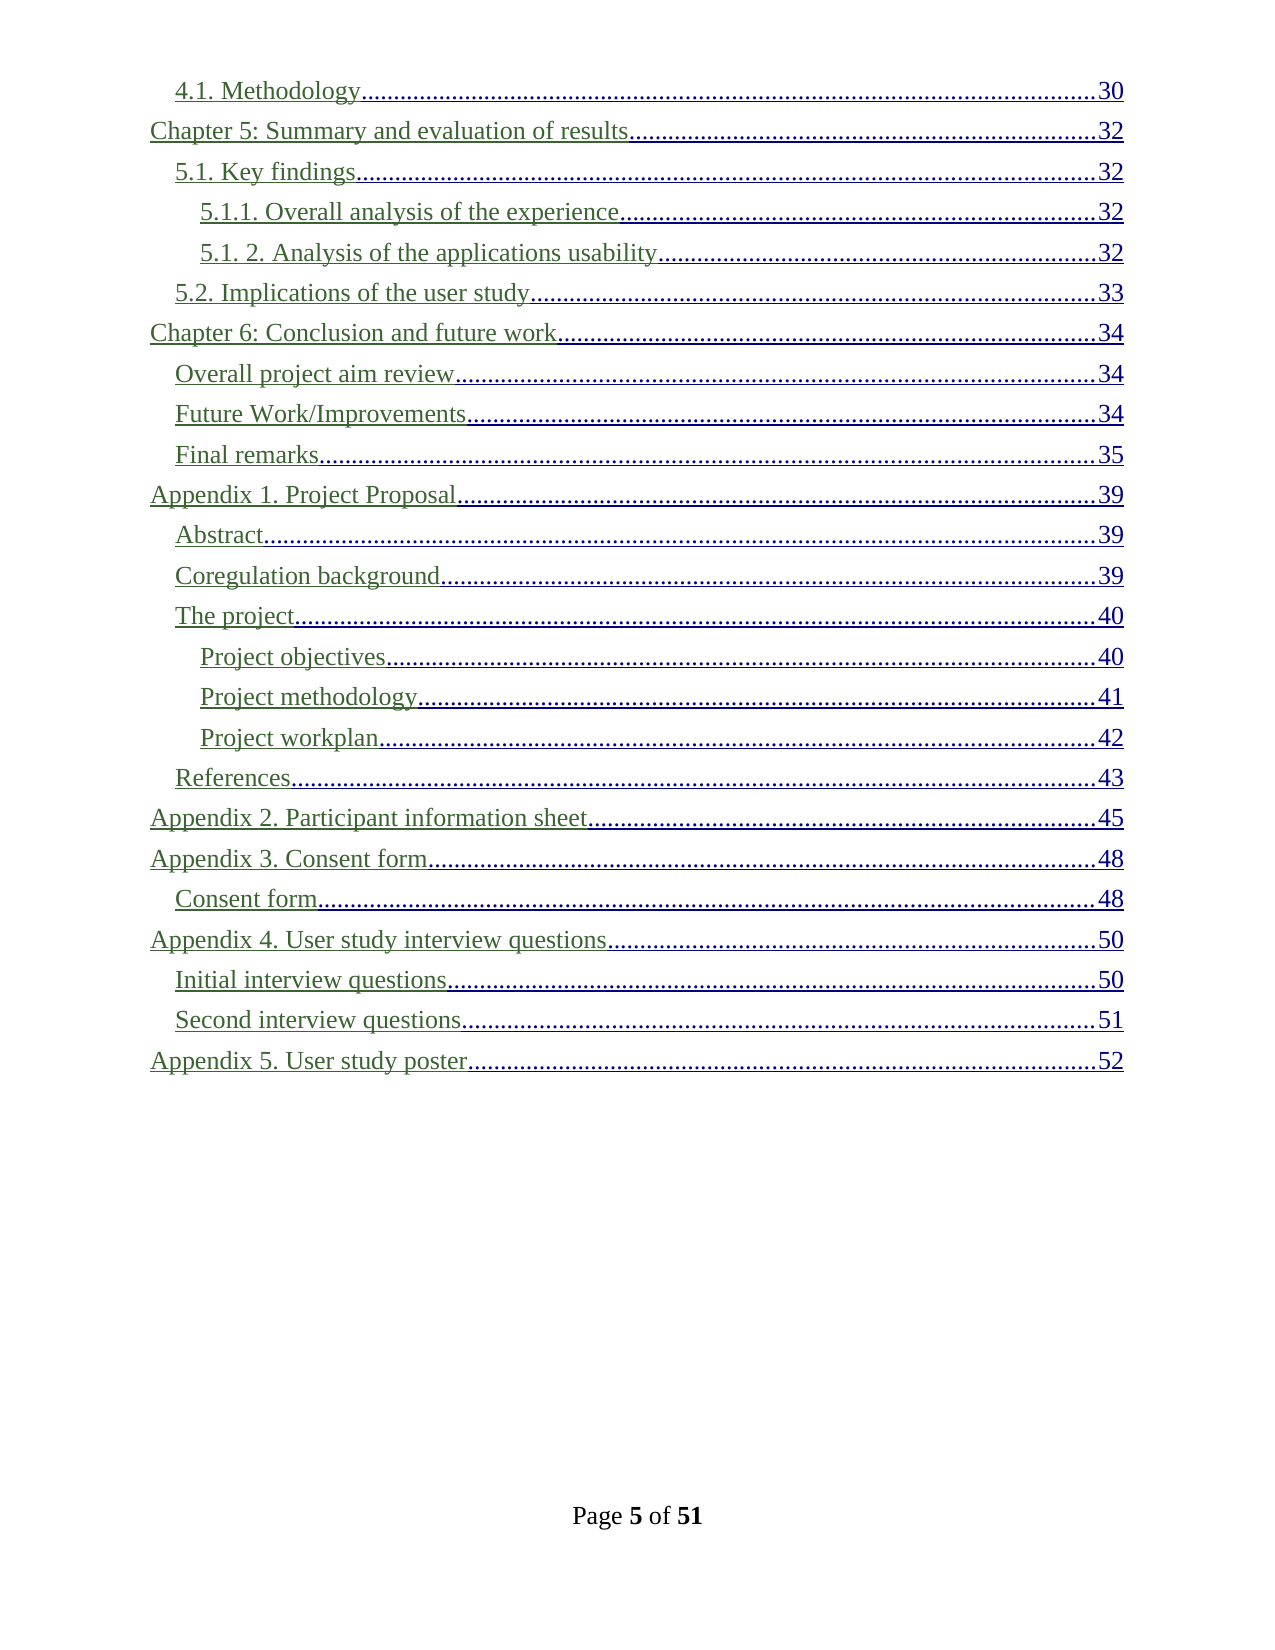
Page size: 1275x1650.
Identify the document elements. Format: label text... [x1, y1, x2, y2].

text Initial interview questions 50 [175, 964, 1125, 994]
text Appendix 5. User study poster 52 [150, 1045, 1125, 1075]
text The project 40 [175, 600, 1125, 630]
text Coregulation background 39 [175, 560, 1125, 590]
text 5.1. Key findings 32 [175, 156, 1125, 186]
text Appendix 1. Project Proposal 39 [150, 479, 1125, 509]
text Project objectives 40 [200, 641, 1125, 671]
text Final remarks 35 [175, 439, 1125, 469]
text Appendix 3. Consent form 48 [150, 843, 1125, 873]
text 4.1. Methodology 30 [175, 75, 1125, 105]
text Chapter 5: Summary and evaluation of results 32 [150, 115, 1125, 145]
text References 43 [175, 762, 1125, 792]
text 5.1.1. Overall analysis of the experience 32 [200, 196, 1125, 226]
text Abstract 39 [175, 519, 1125, 549]
text Appendix 4. User study interview questions 50 [150, 924, 1125, 954]
text Chapter 6: Conclusion and future work 34 [150, 317, 1125, 347]
text Consent form 48 [175, 883, 1125, 913]
text Second interview questions 51 [175, 1004, 1125, 1034]
text 5.2. Implications of the user study 33 [175, 277, 1125, 307]
text 5.1. 2. Analysis of the applications usability 32 [200, 237, 1125, 267]
text Future Work/Improvements 34 [175, 398, 1125, 428]
text Project methodology 41 [200, 681, 1125, 711]
text Appendix 2. Participant information sheet 45 [150, 802, 1125, 832]
text Overall project aim review 34 [175, 358, 1125, 388]
text Project workplan 42 [200, 722, 1125, 752]
